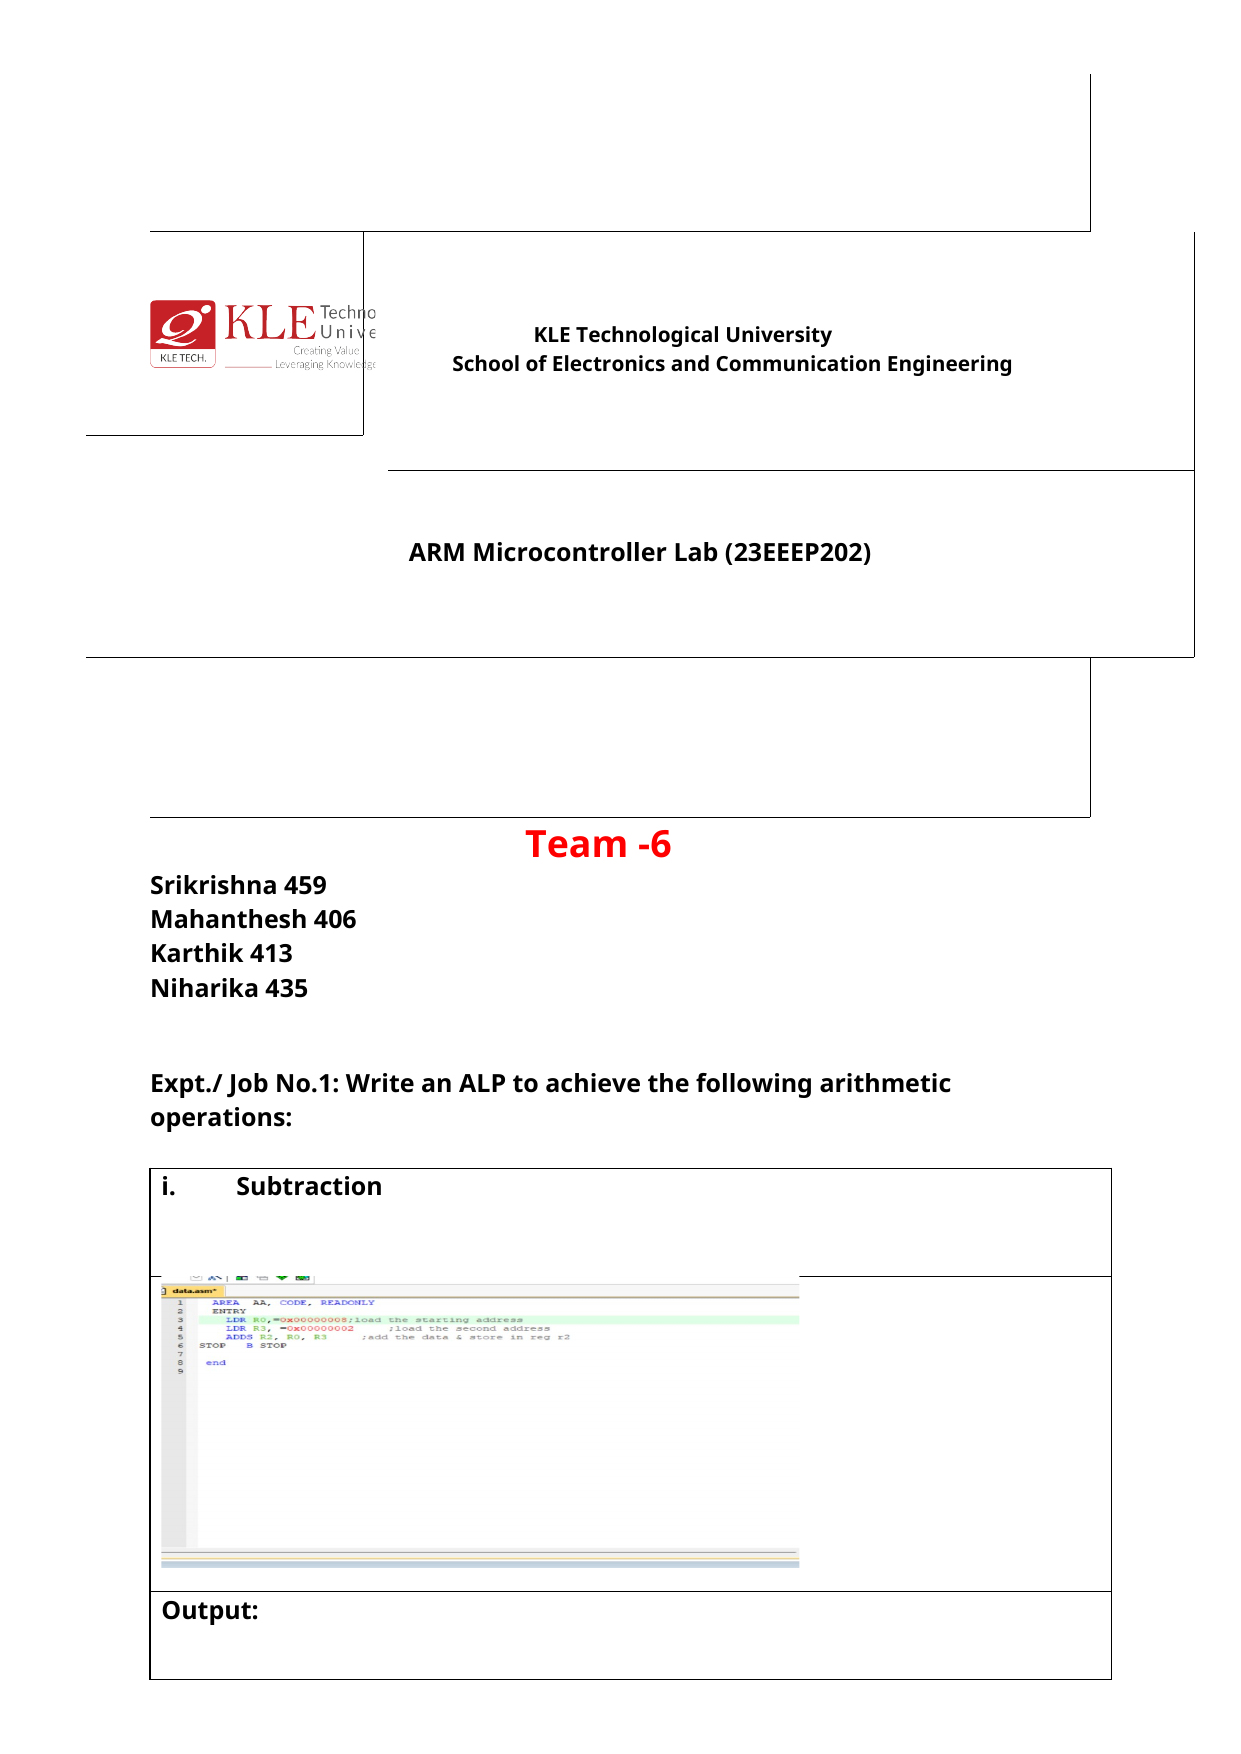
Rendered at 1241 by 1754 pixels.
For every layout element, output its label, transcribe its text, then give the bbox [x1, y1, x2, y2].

text Mahanthesh 406 [150, 902, 1090, 936]
table_header Subtraction [151, 1169, 1111, 1276]
table_cell Output: [151, 1592, 1111, 1679]
text Karthik 413 [150, 936, 1090, 970]
text Srikrishna 459 [150, 868, 1090, 902]
text Niharika 435 [150, 970, 1090, 1004]
text Team -6 [450, 817, 1090, 868]
text Expt./ Job No.1: Write an ALP to achieve the following arithmetic operations: [150, 1065, 1090, 1133]
table_cell [151, 1277, 1111, 1591]
